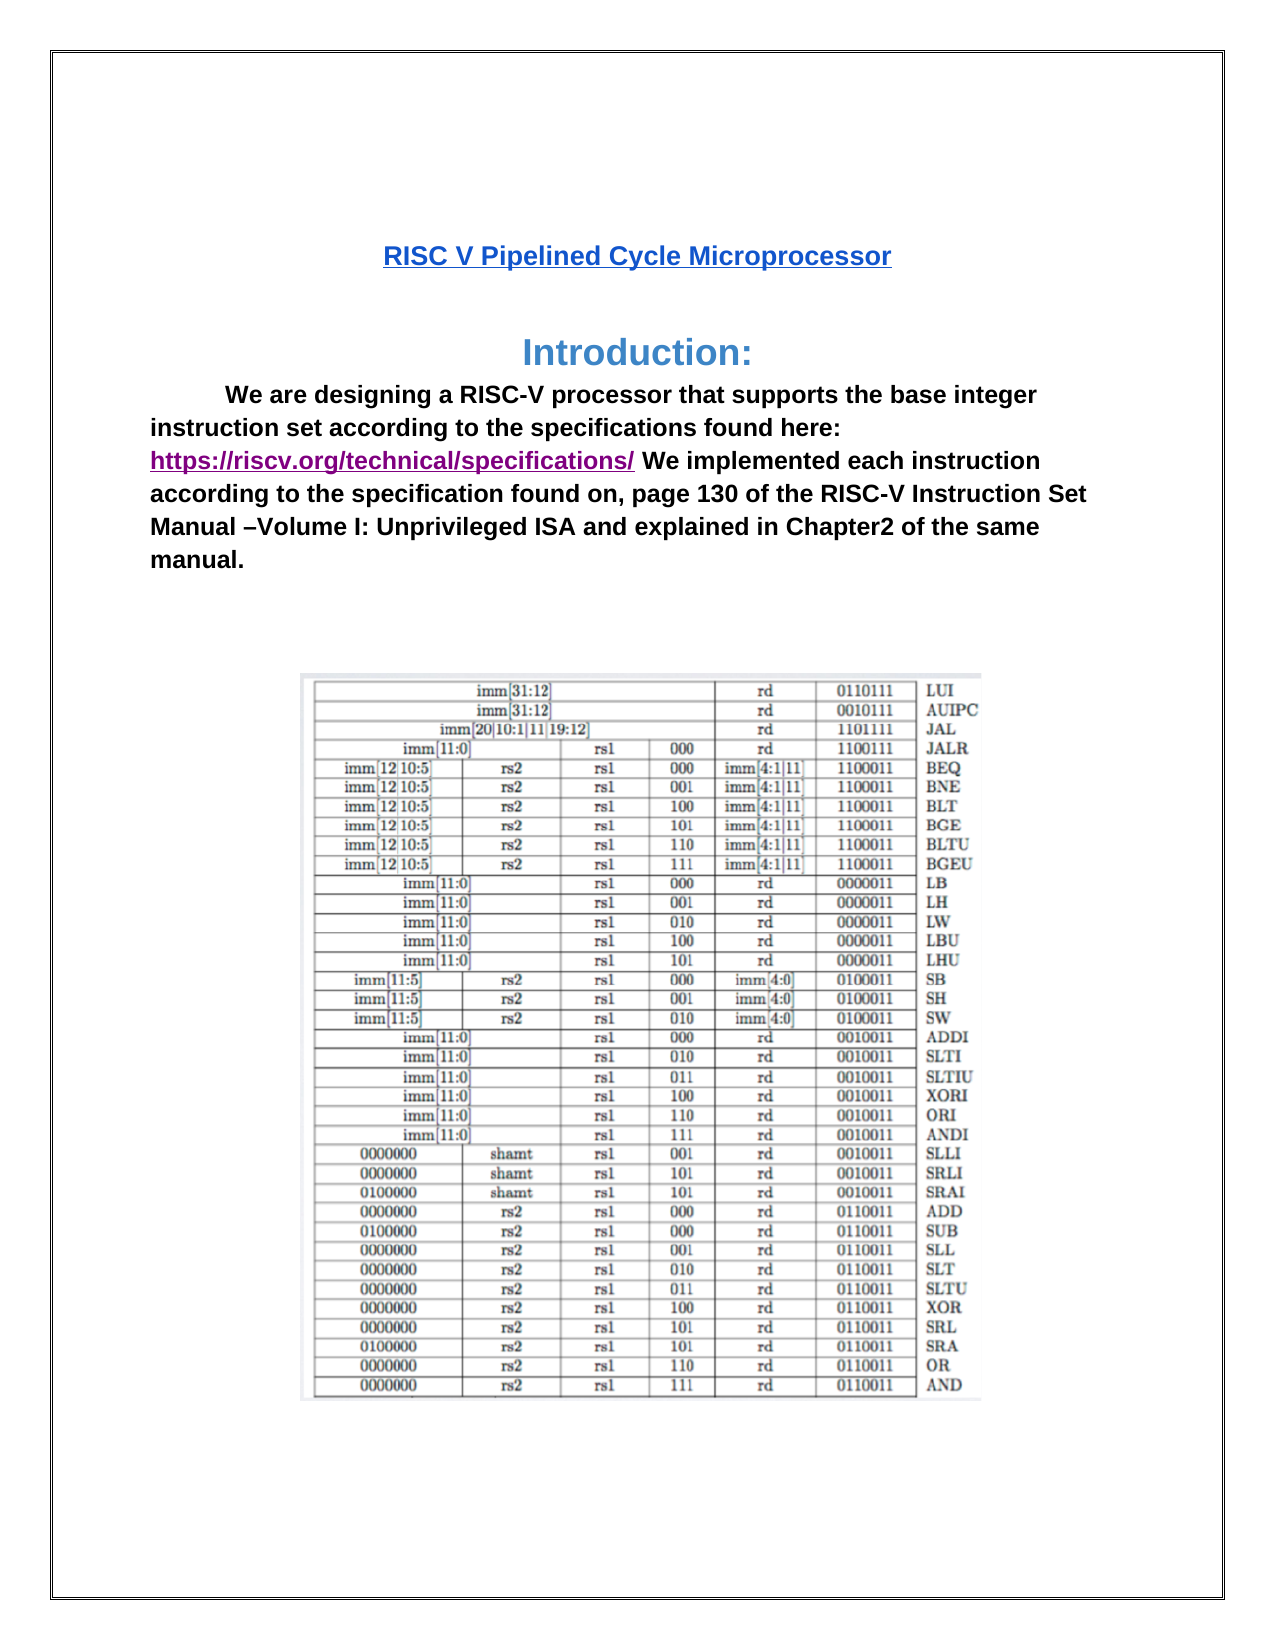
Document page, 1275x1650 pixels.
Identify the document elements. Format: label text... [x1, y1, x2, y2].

text Introduction: [150, 331, 1125, 374]
picture [300, 673, 982, 1401]
text We are designing a RISC-V processor that supports the base integer instruction set according to the specifications found here: https://riscv.org/technical/specifications/ We implemented each instruction according to the specification found on, page 130 of the RISC-V Instruction Set Manual –Volume I: Unprivileged ISA and explained in Chapter2 of the same manual. [150, 380, 1125, 574]
subtitle RISC V Pipelined Cycle Microprocessor [150, 239, 1125, 271]
